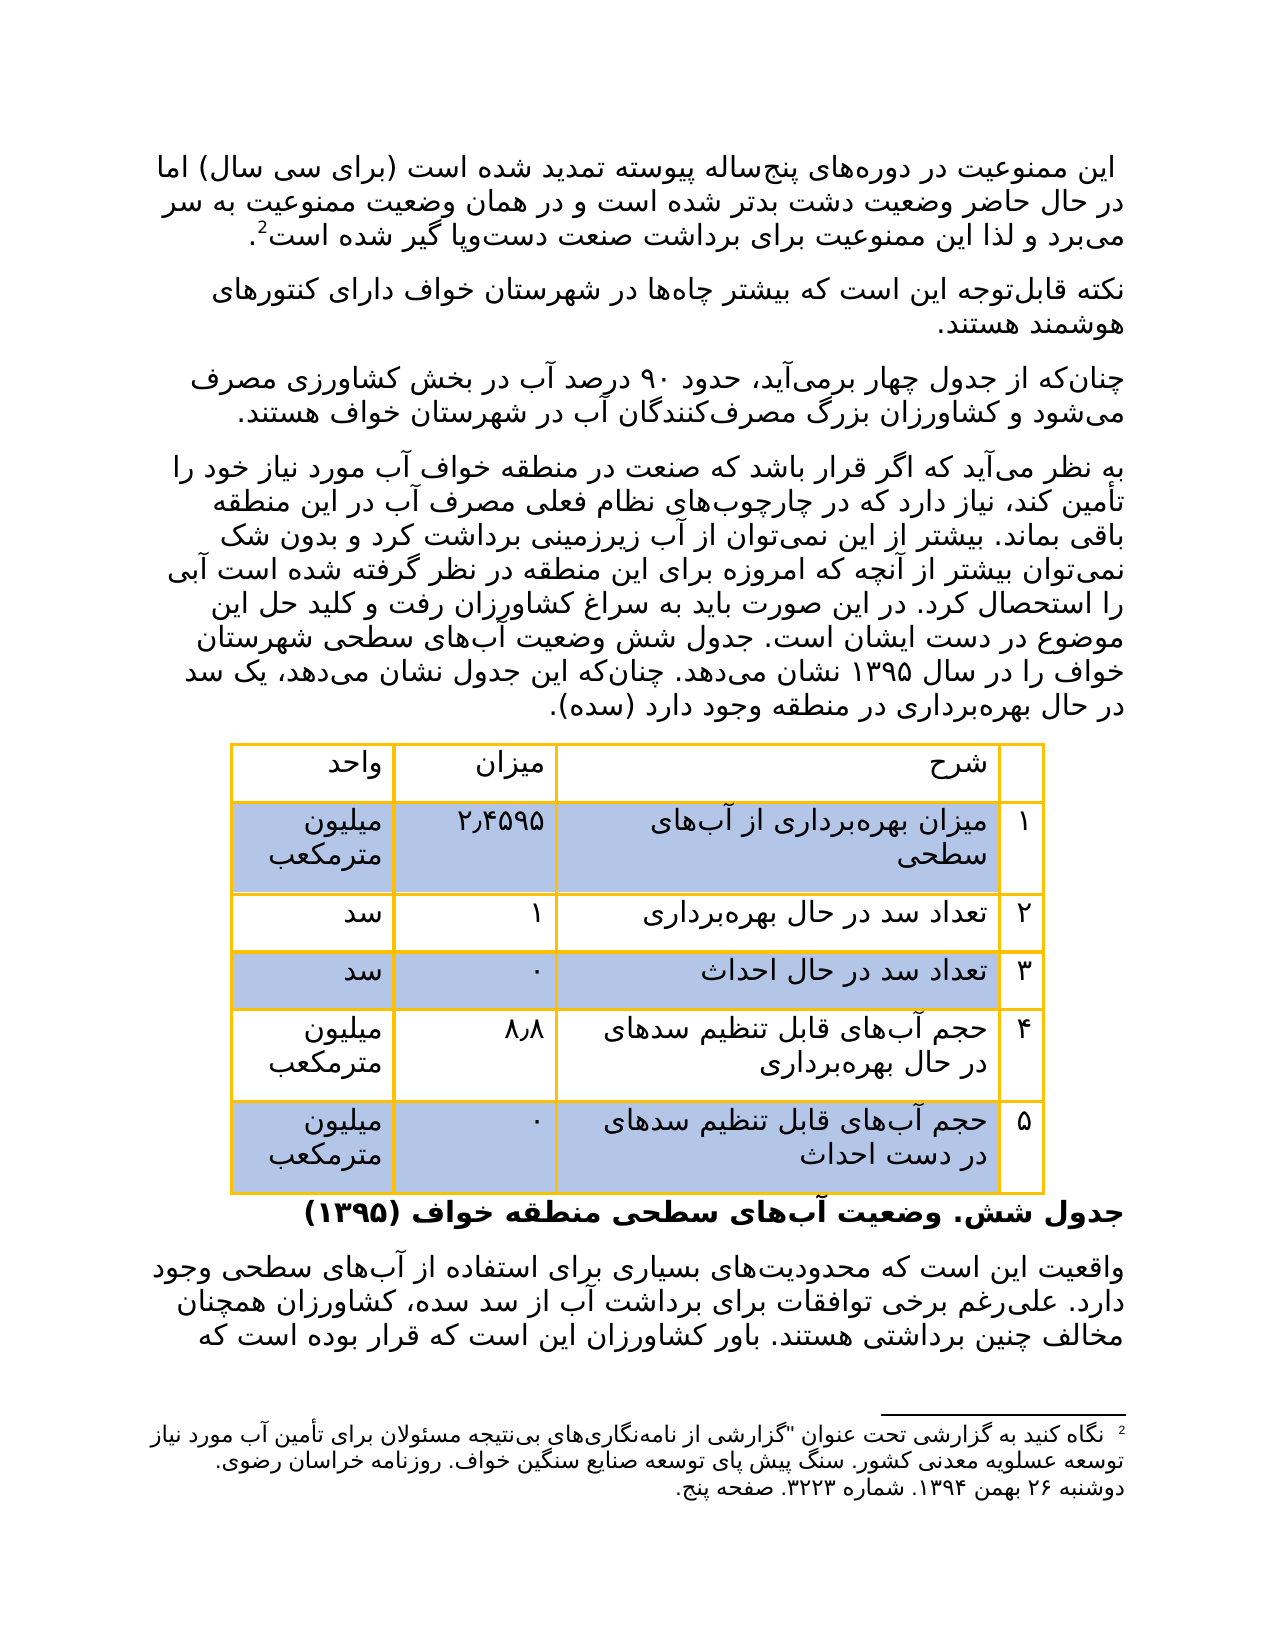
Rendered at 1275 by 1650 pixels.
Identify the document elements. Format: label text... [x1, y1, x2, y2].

text جدول شش. وضعیت آب‌های سطحی منطقه خواف (۱۳۹۵) [150, 1195, 1125, 1229]
table_cell سد [233, 954, 392, 1008]
table_header میزان [396, 746, 555, 801]
table_cell میلیون مترمکعب [233, 1011, 392, 1100]
table_cell ۲٫۴۵۹۵ [396, 804, 555, 892]
table_cell حجم آب‌های قابل تنظیم سدهای در دست احداث [558, 1103, 998, 1192]
table_cell ۰ [396, 1103, 555, 1192]
table_cell حجم آب‌های قابل تنظیم سدهای در حال بهره‌برداری [558, 1011, 998, 1100]
text چنان‌که از جدول چهار برمی‌آید، حدود ۹۰ درصد آب در بخش کشاورزی مصرف می‌شود و کشاورزان بزرگ مصرف‌کنندگان آب در شهرستان خواف هستند. [150, 361, 1125, 429]
table_cell سد [233, 896, 392, 950]
table_cell ۴ [1001, 1011, 1042, 1100]
table_cell تعداد سد در حال بهره‌برداری [558, 896, 998, 950]
text نگاه کنید به گزارشی تحت عنوان "گزارشی از نامه‌نگاری‌های بی‌نتیجه مسئولان برای تأمین آب مورد نیاز توسعه عسلویه معدنی کشور. سنگ پیش پای توسعه صنایع سنگین خواف. روزنامه خراسان رضوی. دوشنبه ۲۶ بهمن ۱۳۹۴. شماره ۳۲۲۳. صفحه پنج. [150, 1421, 1125, 1500]
text واقعیت این است که محدودیت‌های بسیاری برای استفاده از آب‌های سطحی وجود دارد. علی‌رغم برخی توافقات برای برداشت آب از سد سده، کشاورزان همچنان مخالف چنین برداشتی هستند. باور کشاورزان این است که قرار بوده است که [150, 1250, 1125, 1352]
table_cell ۳ [1001, 954, 1042, 1008]
table_cell تعداد سد در حال احداث [558, 954, 998, 1008]
table_header شرح [558, 746, 998, 801]
table_cell ۱ [396, 896, 555, 950]
text به نظر می‌آید که اگر قرار باشد که صنعت در منطقه خواف آب مورد نیاز خود را تأمین کند، نیاز دارد که در چارچوب‌های نظام فعلی مصرف آب در این منطقه باقی بماند. بیشتر از این نمی‌توان از آب زیرزمینی برداشت کرد و بدون شک نمی‌توان بیشتر از آنچه که امروزه برای این منطقه در نظر گرفته شده است آبی را استحصال کرد. در این صورت باید به سراغ کشاورزان رفت و کلید حل این موضوع در دست ایشان است. جدول شش وضعیت آب‌های سطحی شهرستان خواف را در سال ۱۳۹۵ نشان می‌دهد. چنان‌که این جدول نشان می‌دهد، یک سد در حال بهره‌برداری در منطقه وجود دارد (سده). [150, 450, 1125, 722]
table_cell ۲ [1001, 896, 1042, 950]
table_cell میلیون مترمکعب [233, 804, 392, 892]
table_header [1001, 746, 1042, 801]
table_cell میلیون مترمکعب [233, 1103, 392, 1192]
table_cell ۰ [396, 954, 555, 1008]
table_cell ۱ [1001, 804, 1042, 892]
table_header واحد [233, 746, 392, 801]
table_cell ۸٫۸ [396, 1011, 555, 1100]
text این ممنوعیت در دوره‌های پنج‌ساله پیوسته تمدید شده است (برای سی سال) اما در حال حاضر وضعیت دشت بدتر شده است و در همان وضعیت ممنوعیت به سر می‌برد و لذا این ممنوعیت برای برداشت صنعت دست‌وپا گیر شده است. [150, 150, 1125, 252]
table_cell میزان بهره‌برداری از آب‌های سطحی [558, 804, 998, 892]
text نکته قابل‌توجه این است که بیشتر چاه‌ها در شهرستان خواف دارای کنتورهای هوشمند هستند. [150, 273, 1125, 341]
table_cell ۵ [1001, 1103, 1042, 1192]
